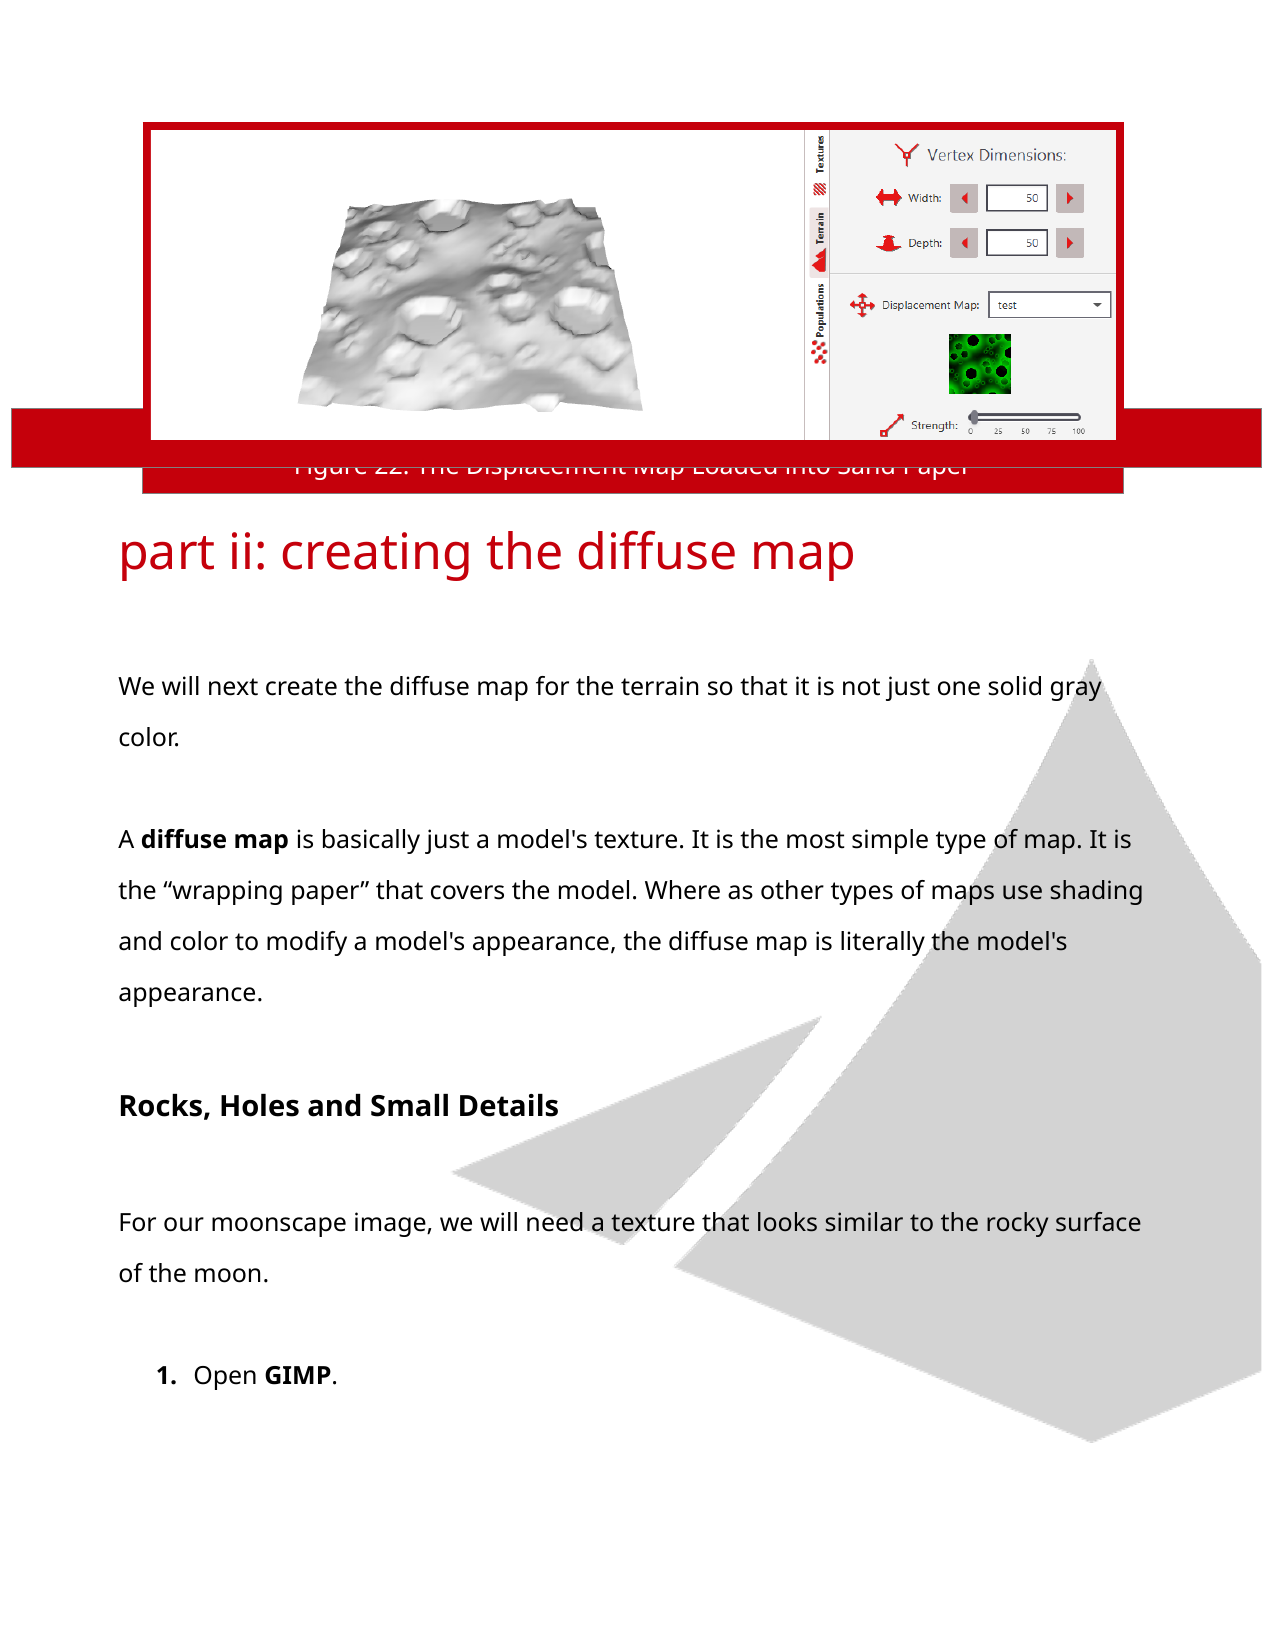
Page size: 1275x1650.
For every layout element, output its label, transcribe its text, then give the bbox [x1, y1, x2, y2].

list Open GIMP. [156, 1358, 428, 1392]
picture [150, 130, 1116, 440]
text For our moonscape image, we will need a texture that looks similar to the rocky surface of the moon. [118, 1204, 428, 1290]
text We will next create the diffuse map for the terrain so that it is not just one solid gray color. [118, 669, 428, 754]
text A diffuse map is basically just a model's texture. It is the most simple type of map. It is the “wrapping paper” that covers the model. Where as other types of maps use shading and color to modify a model's appearance, the diffuse map is literally the model's appearance. [118, 822, 428, 1009]
text part ii: creating the diffuse map [118, 516, 1157, 584]
text Rocks, Holes and Small Details [118, 1086, 428, 1125]
list now look similar to Figure 24. If it does not, feel free to undo and [428, 630, 1262, 1463]
